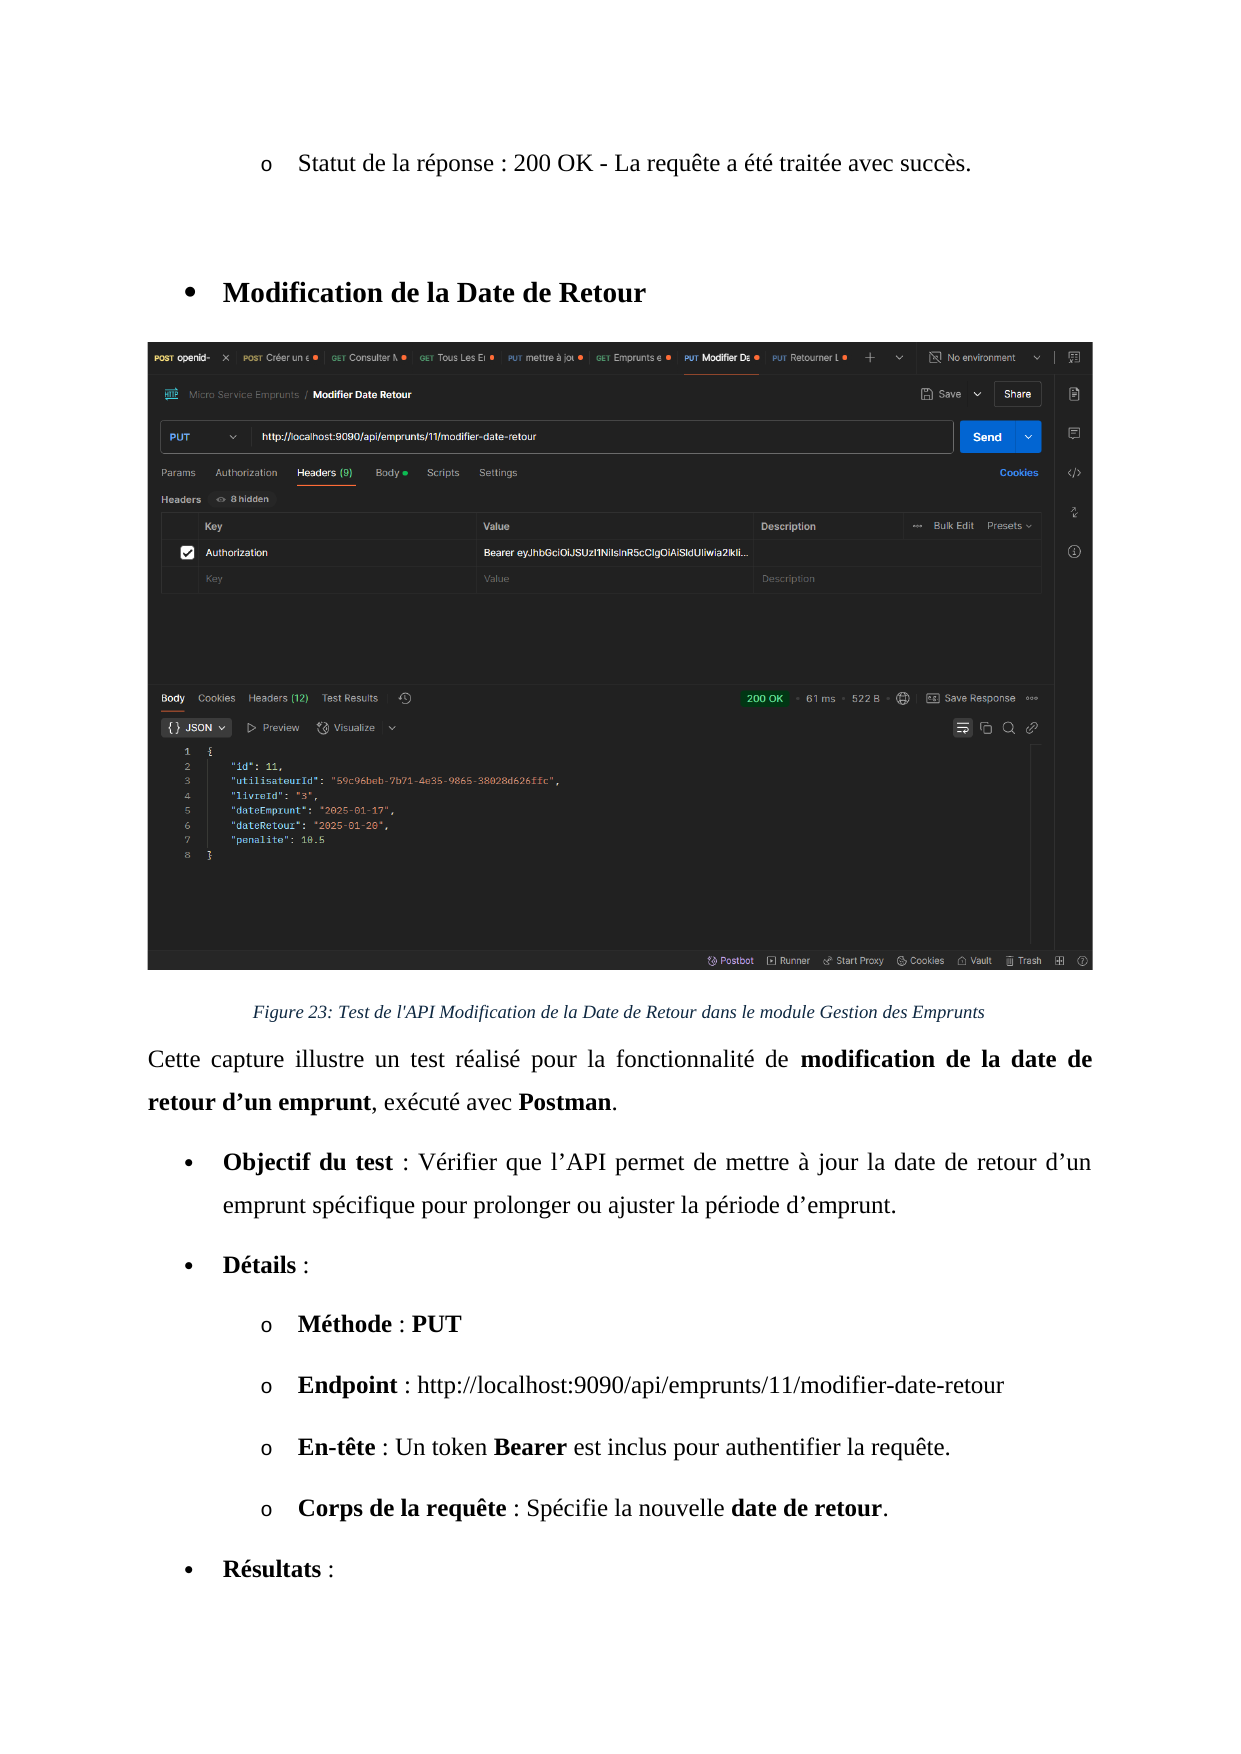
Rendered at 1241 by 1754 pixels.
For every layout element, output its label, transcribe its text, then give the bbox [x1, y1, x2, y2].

text Figure 23: Test de l'API Modification de la Date de Retour dans le module Gestion des Emprunts [148, 1001, 1093, 1023]
list Résultats : [185, 1554, 1093, 1582]
list En-tête : Un token Bearer est inclus pour authentifier la requête. [260, 1432, 1093, 1461]
list Statut de la réponse : 200 OK - La requête a été traitée avec succès. [260, 148, 1093, 177]
list Corps de la requête : Spécifie la nouvelle date de retour. [260, 1493, 1093, 1522]
text Cette capture illustre un test réalisé pour la fonctionnalité de modification de la date de retour d’un emprunt, exécuté avec Postman. [148, 1044, 1093, 1116]
list Méthode : PUT [260, 1309, 1093, 1339]
list Détails : [185, 1250, 1093, 1278]
list Endpoint : http://localhost:9090/api/emprunts/11/modifier-date-retour [260, 1371, 1093, 1400]
list Objectif du test : Vérifier que l’API permet de mettre à jour la date de retour d’un emprunt spécifique pour prolonger ou ajuster la période d’emprunt. [185, 1147, 1093, 1219]
list Modification de la Date de Retour [185, 276, 1093, 309]
